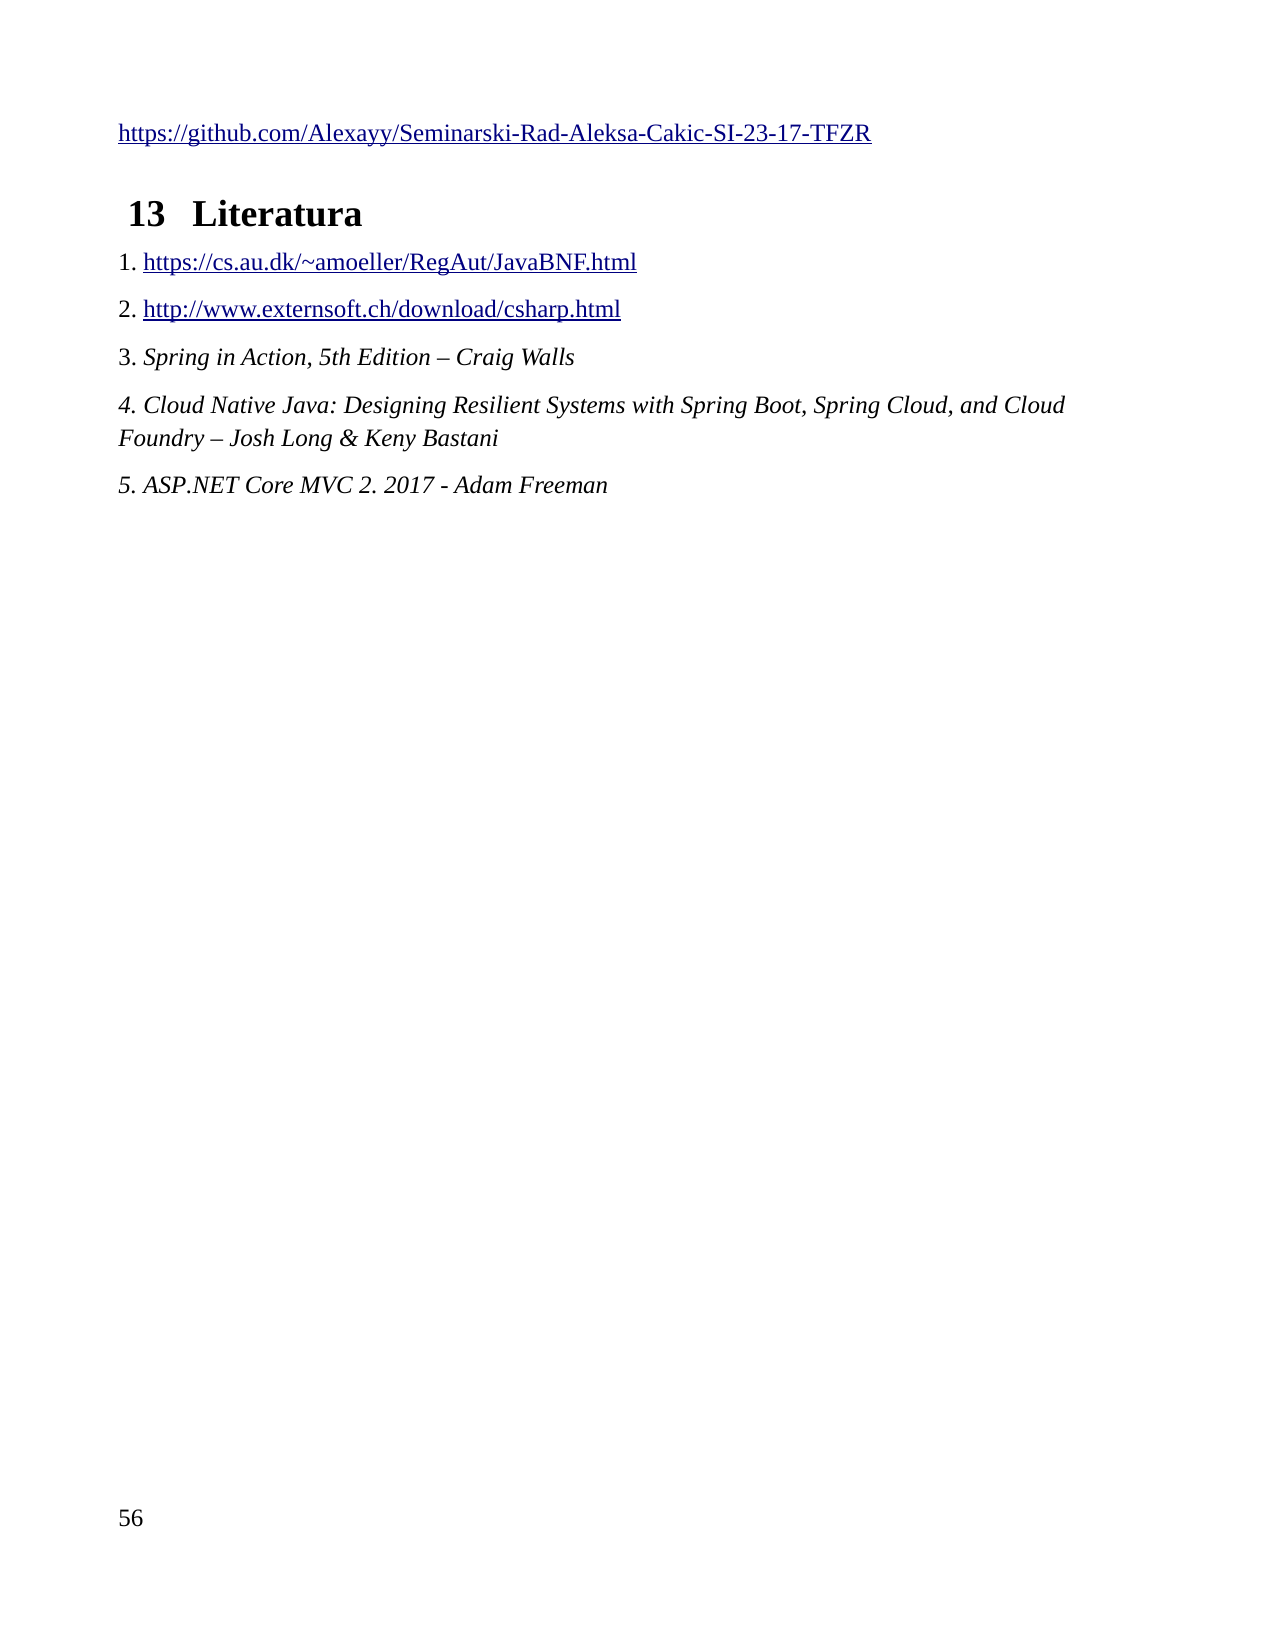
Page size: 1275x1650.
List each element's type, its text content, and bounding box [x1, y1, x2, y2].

text 2. http://www.externsoft.ch/download/csharp.html [118, 294, 1157, 323]
text 1. https://cs.au.dk/~amoeller/RegAut/JavaBNF.html [118, 247, 1157, 276]
text 3. Spring in Action, 5th Edition – Craig Walls [118, 342, 1157, 371]
subtitle Literatura [118, 191, 1157, 234]
text https://github.com/Alexayy/Seminarski-Rad-Aleksa-Cakic-SI-23-17-TFZR [118, 118, 1157, 147]
text 4. Cloud Native Java: Designing Resilient Systems with Spring Boot, Spring Cloud, and Cloud Foundry – Josh Long & Keny Bastani [118, 390, 1157, 451]
text 5. ASP.NET Core MVC 2. 2017 - Adam Freeman [118, 470, 1157, 499]
